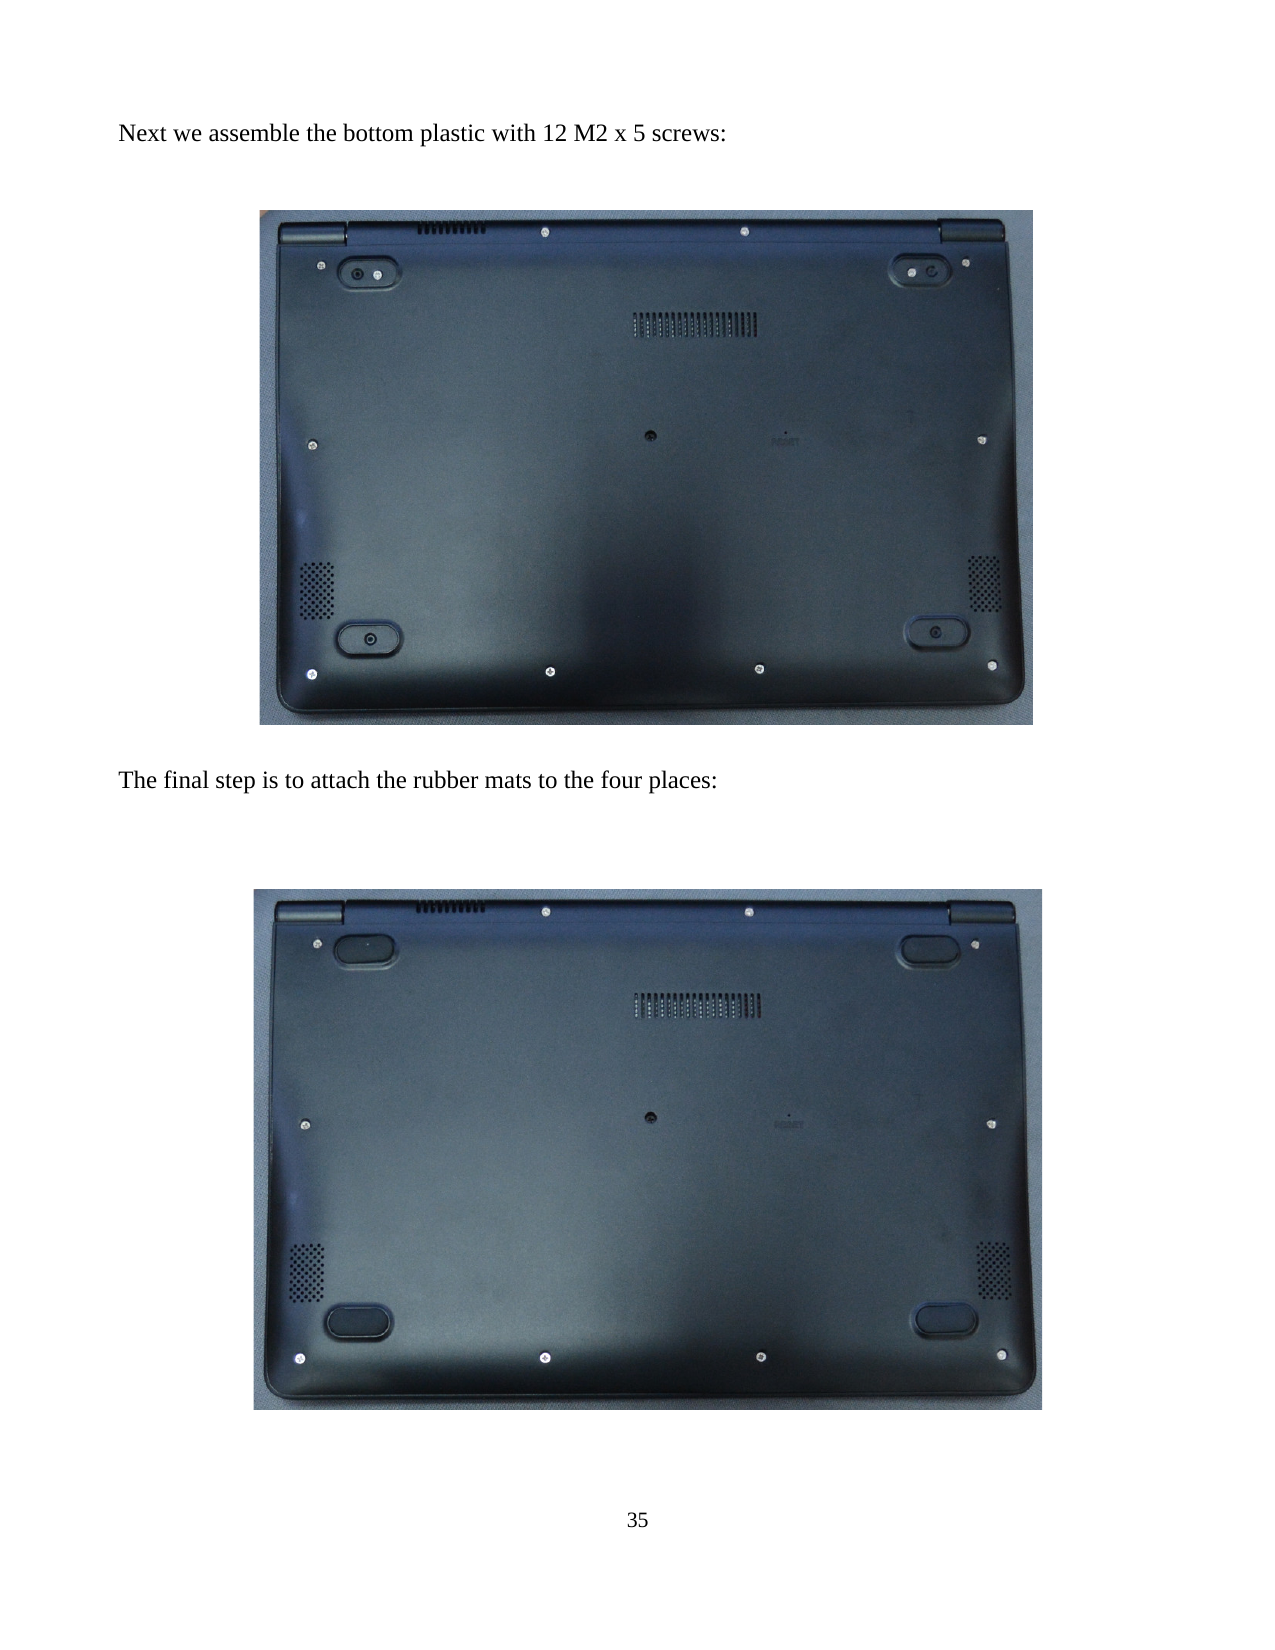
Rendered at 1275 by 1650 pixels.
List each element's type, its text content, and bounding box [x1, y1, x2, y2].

text Next we assemble the bottom plastic with 12 M2 x 5 screws: [118, 118, 1157, 147]
picture [259, 210, 1033, 725]
text The final step is to attach the rubber mats to the four places: [118, 765, 1157, 793]
picture [253, 889, 1043, 1410]
